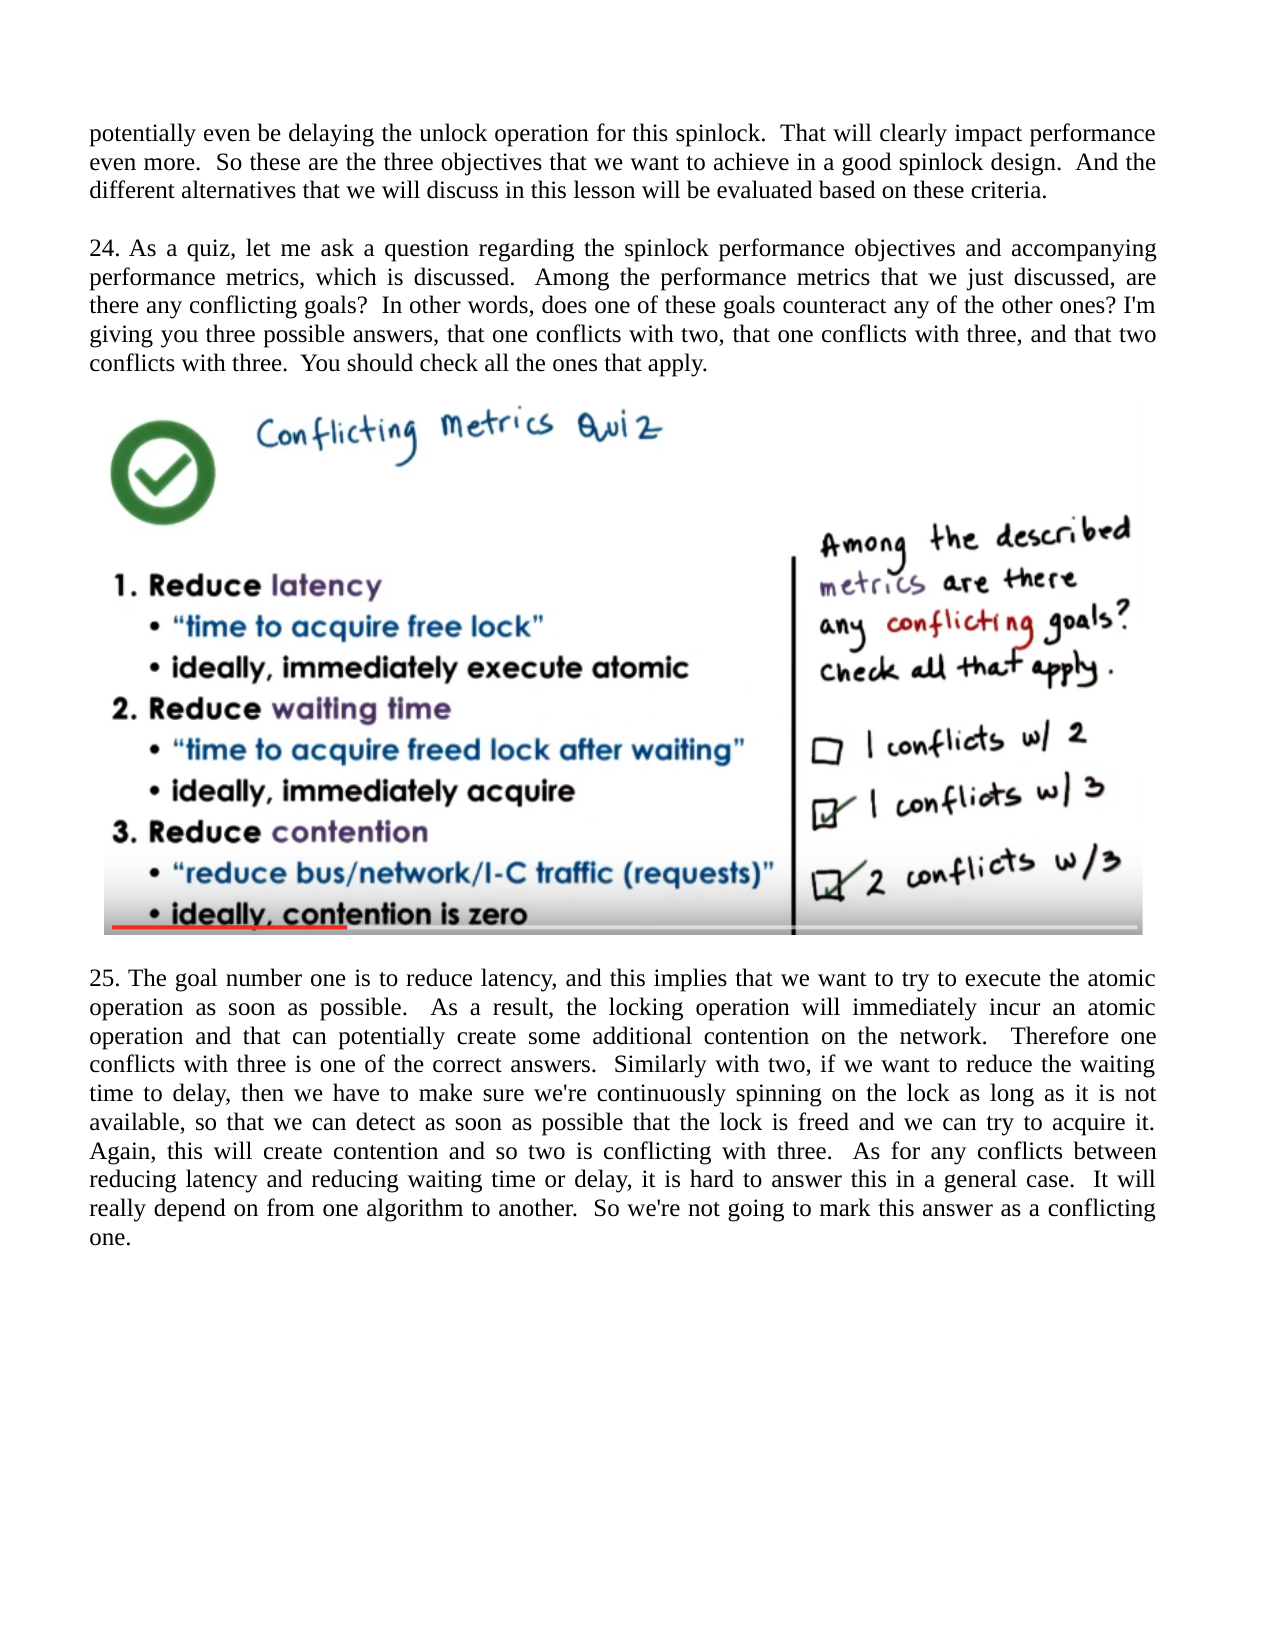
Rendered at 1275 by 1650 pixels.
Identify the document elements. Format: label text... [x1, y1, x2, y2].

text potentially even be delaying the unlock operation for this spinlock. That will clearly impact performance even more. So these are the three objectives that we want to achieve in a good spinlock design. And the different alternatives that we will discuss in this lesson will be evaluated based on these criteria. [89, 118, 1158, 204]
text 25. The goal number one is to reduce latency, and this implies that we want to try to execute the atomic operation as soon as possible. As a result, the locking operation will immediately incur an atomic operation and that can potentially create some additional contention on the network. Therefore one conflicts with three is one of the correct answers. Similarly with two, if we want to reduce the waiting time to delay, then we have to make sure we're continuously spinning on the lock as long as it is not available, so that we can detect as soon as possible that the lock is freed and we can try to acquire it. Again, this will create contention and so two is conflicting with three. As for any conflicts between reducing latency and reducing waiting time or delay, it is hard to answer this in a general case. It will really depend on from one algorithm to another. So we're not going to mark this answer as a conflicting one. [89, 963, 1158, 1251]
picture [104, 405, 1143, 935]
text 24. As a quiz, let me ask a question regarding the spinlock performance objectives and accompanying performance metrics, which is discussed. Among the performance metrics that we just discussed, are there any conflicting goals? In other words, does one of these goals counteract any of the other ones? I'm giving you three possible answers, that one conflicts with two, that one conflicts with three, and that two conflicts with three. You should check all the ones that apply. [89, 233, 1158, 377]
